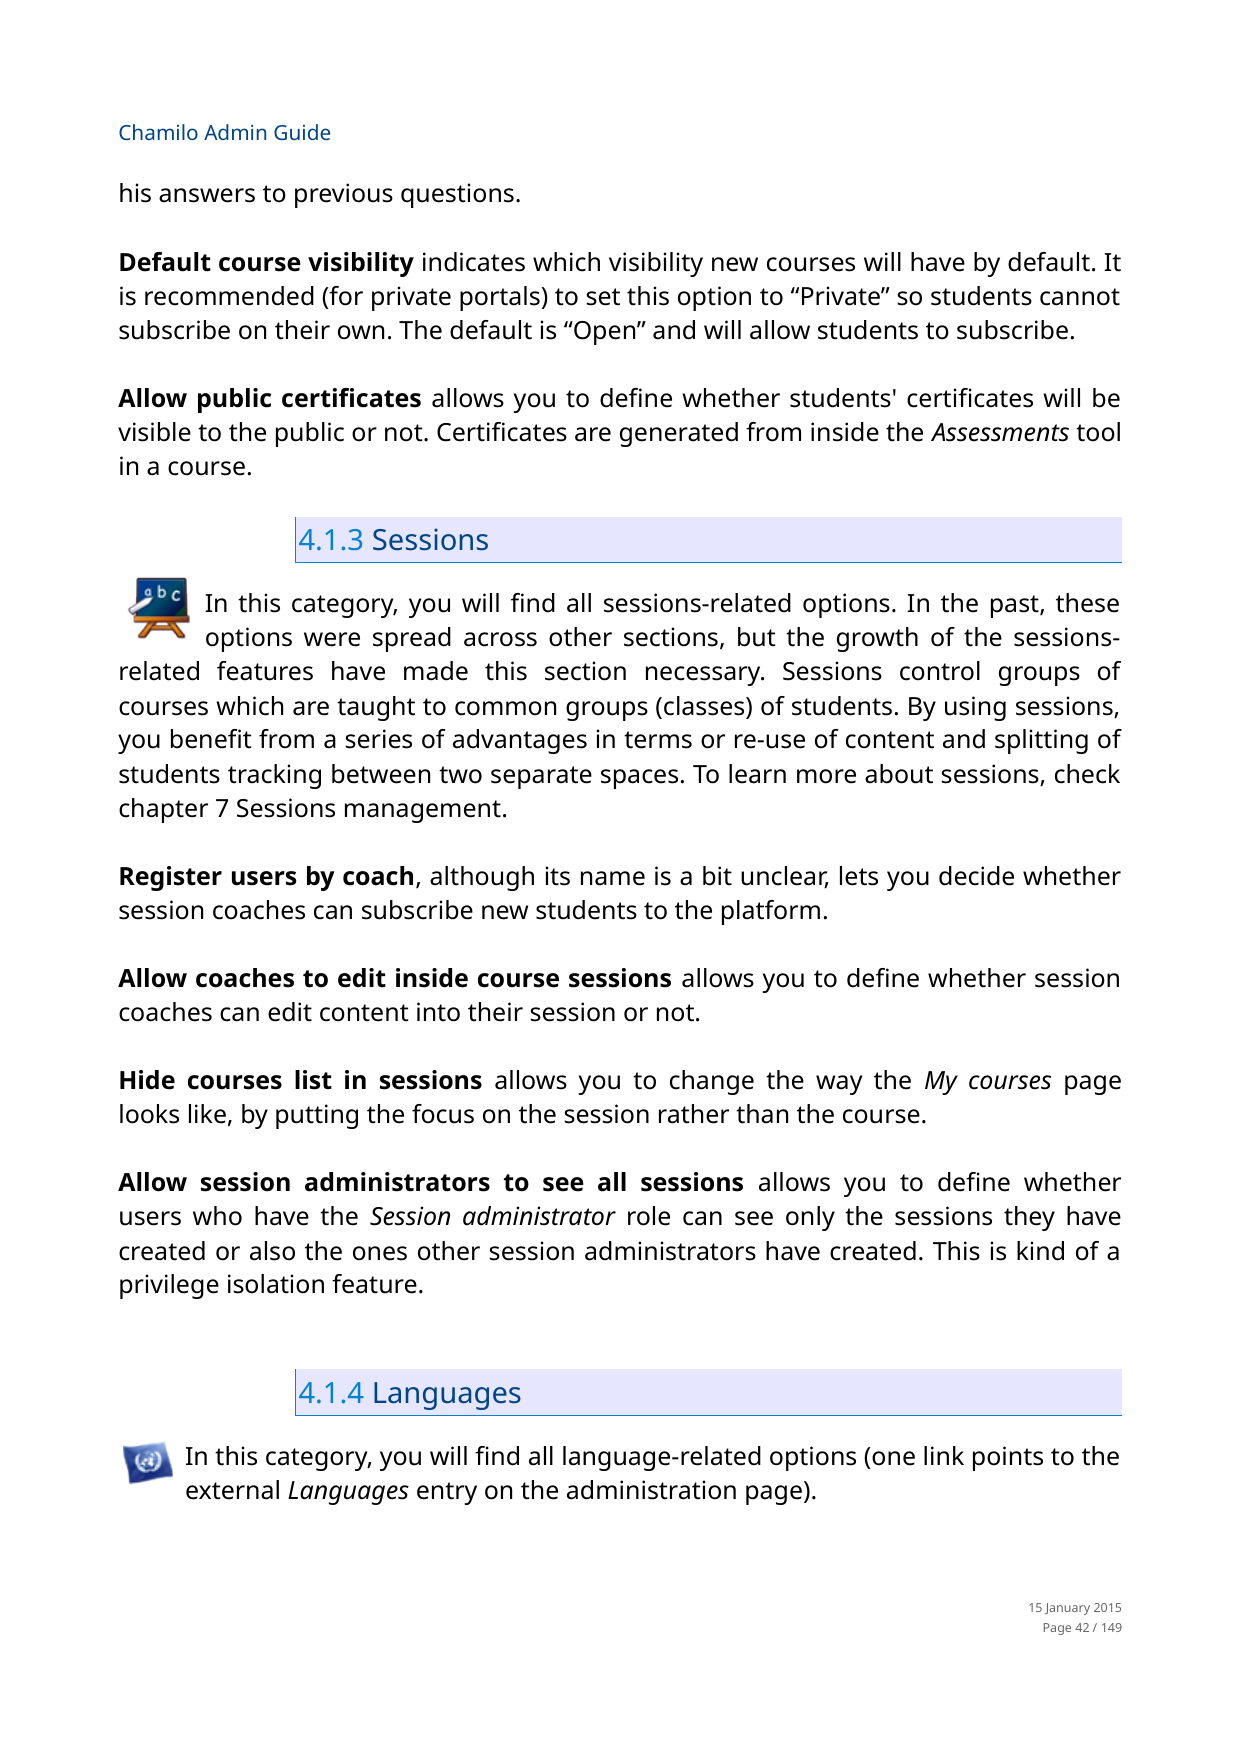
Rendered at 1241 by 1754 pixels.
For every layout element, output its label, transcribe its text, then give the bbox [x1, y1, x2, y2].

text In this category, you will find all sessions-related options. In the past, these options were spread across other sections, but the growth of the sessions-related features have made this section necessary. Sessions control groups of courses which are taught to common groups (classes) of students. By using sessions, you benefit from a series of advantages in terms or re-use of content and splitting of students tracking between two separate spaces. To learn more about sessions, check chapter 7 Sessions management. [118, 586, 1122, 824]
picture [125, 574, 193, 642]
text Hide courses list in sessions allows you to change the way the My courses page looks like, by putting the focus on the session rather than the course. [118, 1063, 1122, 1131]
text Allow public certificates allows you to define whether students' certificates will be visible to the public or not. Certificates are generated from inside the Assessments tool in a course. [118, 380, 1122, 483]
text Allow coaches to edit inside course sessions allows you to define whether session coaches can edit content into their session or not. [118, 961, 1122, 1029]
text Default course visibility indicates which visibility new courses will have by default. It is recommended (for private portals) to set this option to “Private” so students cannot subscribe on their own. The default is “Open” and will allow students to subscribe. [118, 244, 1122, 346]
subtitle Languages [296, 1369, 1122, 1415]
text Register users by coach, although its name is a bit unclear, lets you decide whether session coaches can subscribe new students to the platform. [118, 858, 1122, 927]
text Allow session administrators to see all sessions allows you to define whether users who have the Session administrator role can see only the sessions they have created or also the ones other session administrators have created. This is kind of a privilege isolation feature. [118, 1165, 1122, 1301]
text his answers to previous questions. [118, 176, 1122, 210]
subtitle Sessions [296, 517, 1122, 562]
text In this category, you will find all language-related options (one link points to the external Languages entry on the administration page). [118, 1439, 1122, 1507]
picture [123, 1438, 173, 1489]
